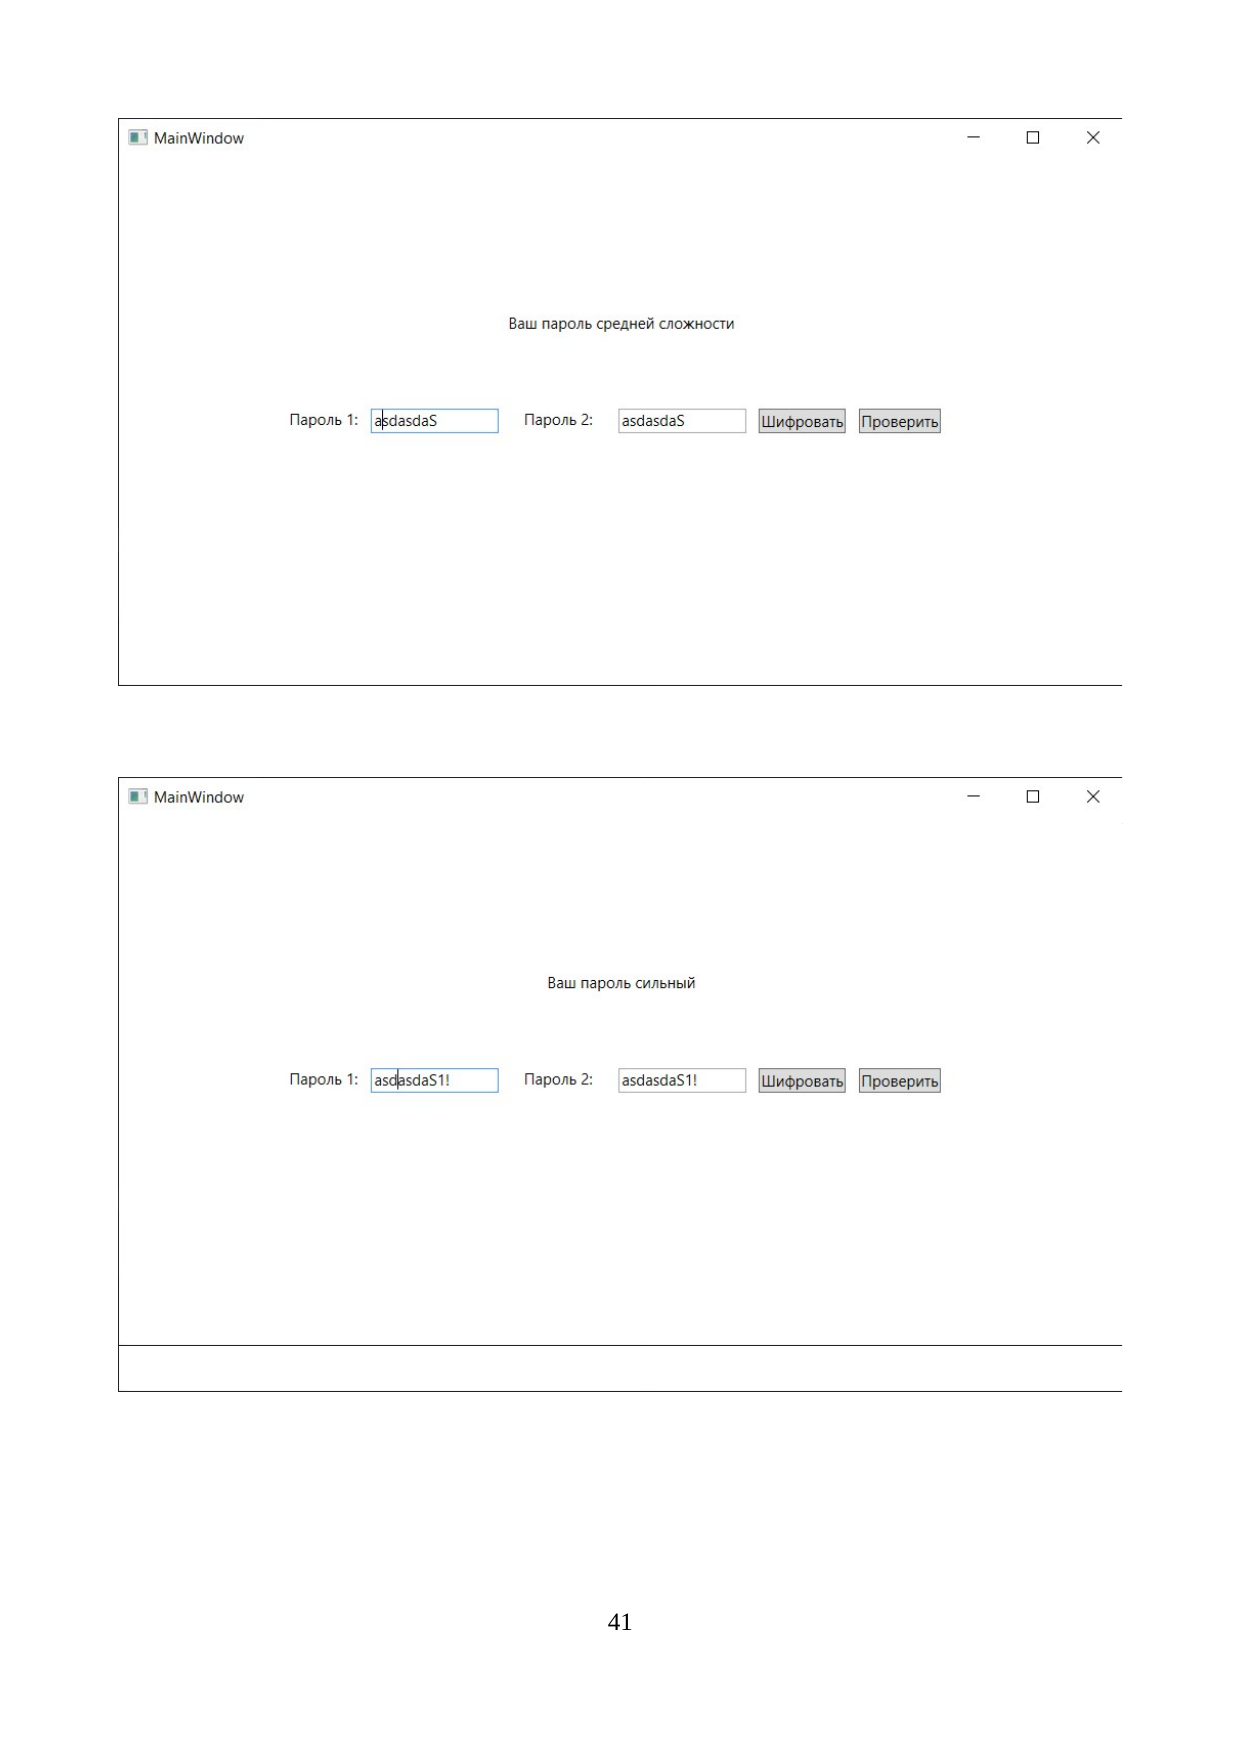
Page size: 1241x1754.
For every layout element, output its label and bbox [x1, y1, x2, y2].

picture [118, 777, 1123, 1392]
picture [118, 118, 1123, 686]
